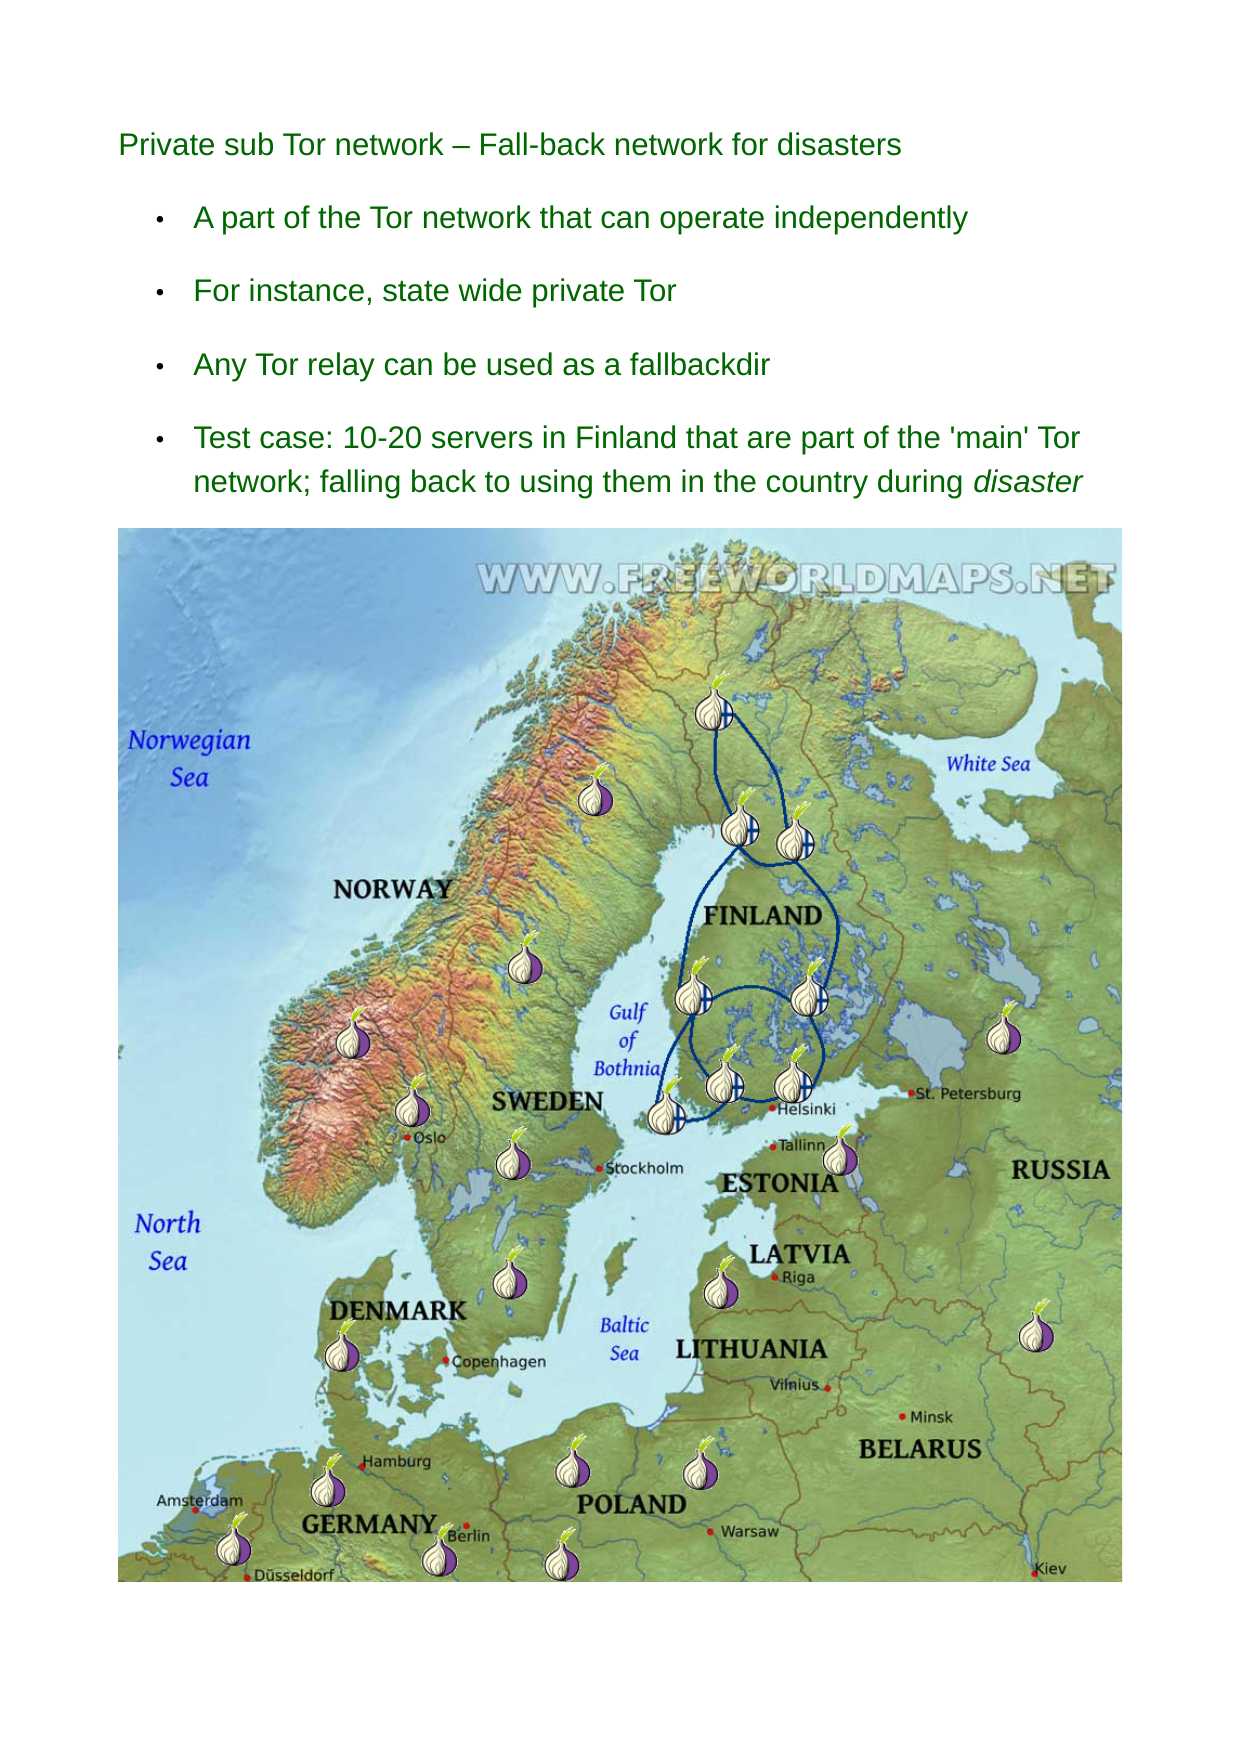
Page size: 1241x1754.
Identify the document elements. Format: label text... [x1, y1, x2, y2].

list Test case: 10-20 servers in Finland that are part of the 'main' Tor network; falling back to using them in the country during disaster [156, 411, 1122, 498]
list For instance, state wide private Tor [156, 264, 1122, 308]
picture [118, 528, 1123, 1582]
list Any Tor relay can be used as a fallbackdir [156, 338, 1122, 382]
subtitle Private sub Tor network – Fall-back network for disasters [118, 118, 1122, 162]
list A part of the Tor network that can operate independently [156, 191, 1122, 235]
